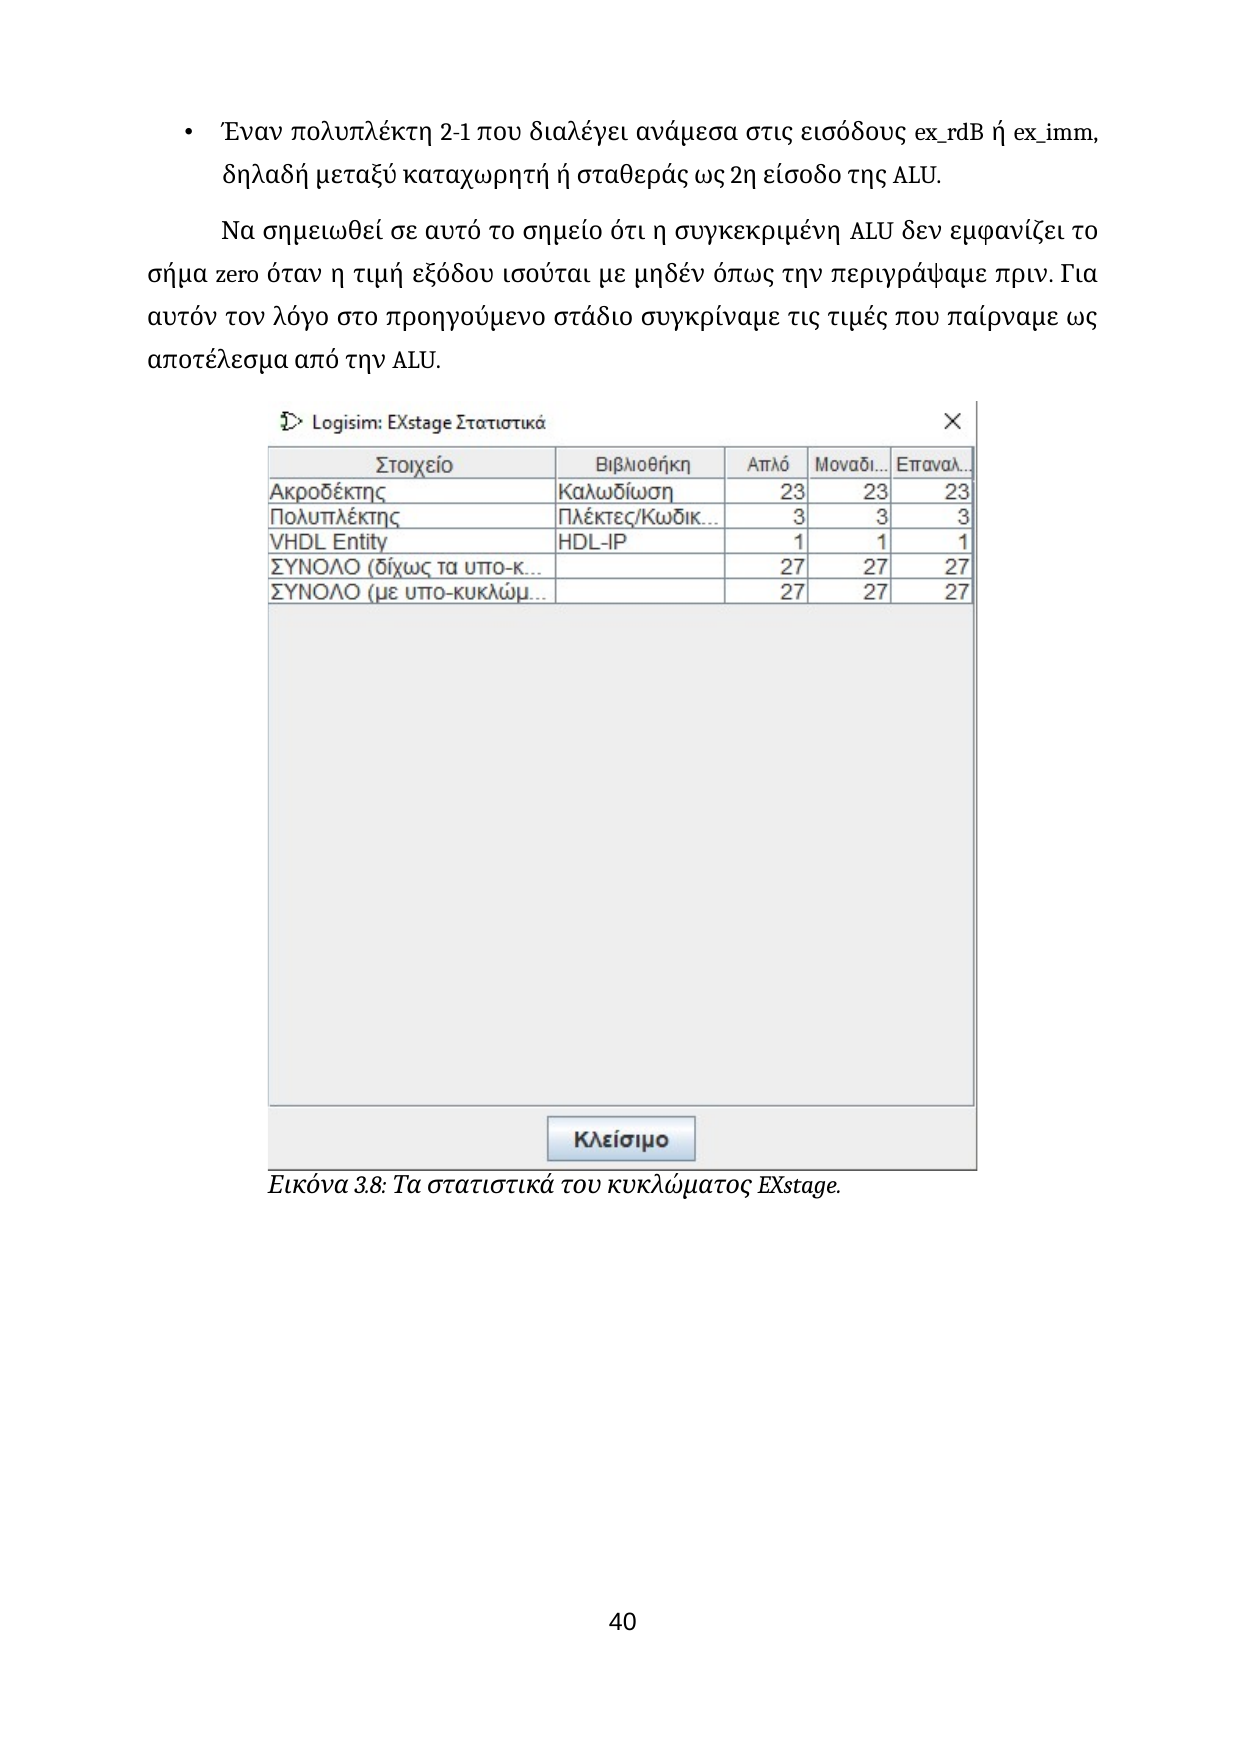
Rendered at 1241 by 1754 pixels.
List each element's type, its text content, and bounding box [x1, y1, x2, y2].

text Να σημειωθεί σε αυτό το σημείο ότι η συγκεκριμένη ALU δεν εμφανίζει το σήμα zero όταν η τιμή εξόδου ισούται με μηδέν όπως την περιγράψαμε πριν. Για αυτόν τον λόγο στο προηγούμενο στάδιο συγκρίναμε τις τιμές που παίρναμε ως αποτέλεσμα από την ALU. [147, 217, 1098, 375]
picture [267, 401, 978, 1171]
text Εικόνα 3.8: Τα στατιστικά του κυκλώματος EXstage. [268, 1171, 977, 1199]
list Έναν πολυπλέκτη 2-1 που διαλέγει ανάμεσα στις εισόδους ex_rdB ή ex_imm, δηλαδή μεταξύ καταχωρητή ή σταθεράς ως 2η είσοδο της ALU. [184, 118, 1098, 190]
